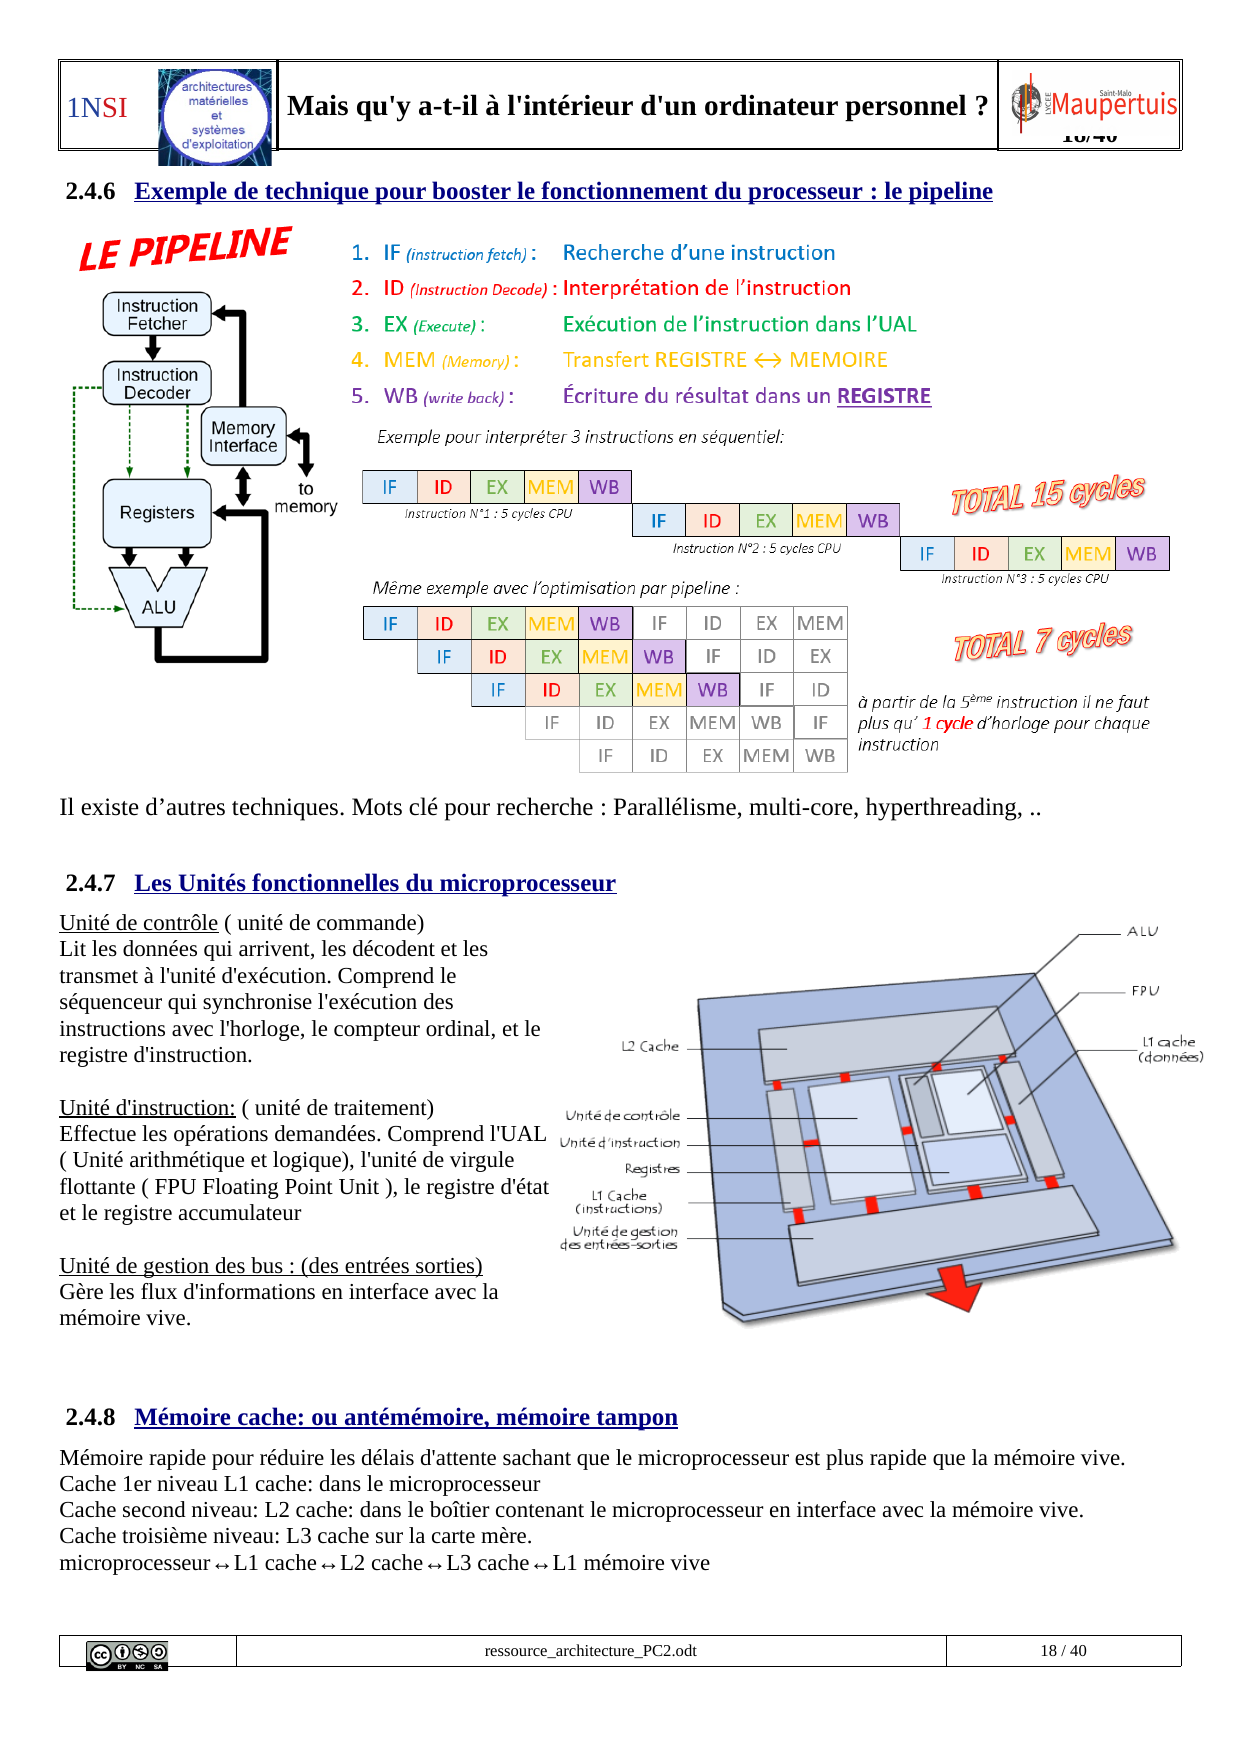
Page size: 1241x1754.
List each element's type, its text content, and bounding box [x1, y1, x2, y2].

text Unité de contrôle ( unité de commande) [59, 909, 551, 936]
picture [1011, 70, 1179, 136]
subtitle Mémoire cache: ou antémémoire, mémoire tampon [59, 1402, 1181, 1431]
picture [86, 1641, 169, 1672]
text Effectue les opérations demandées. Comprend l'UAL ( Unité arithmétique et logique), l'unité de virgule flottante ( FPU Floating Point Unit ), le registre d'état et le registre accumulateur [59, 1120, 551, 1225]
text Unité d'instruction: ( unité de traitement) [59, 1094, 551, 1120]
text Mémoire rapide pour réduire les délais d'attente sachant que le microprocesseur est plus rapide que la mémoire vive. [59, 1443, 1181, 1470]
text Unité de gestion des bus : (des entrées sorties) [59, 1252, 551, 1278]
text Gère les flux d'informations en interface avec la mémoire vive. [59, 1278, 551, 1331]
picture [551, 908, 1207, 1354]
text microprocesseur↔L1 cache↔L2 cache↔L3 cache↔L1 mémoire vive [59, 1549, 1181, 1575]
text Cache 1er niveau L1 cache: dans le microprocesseur [59, 1470, 1181, 1496]
text Cache troisième niveau: L3 cache sur la carte mère. [59, 1523, 1181, 1549]
subtitle Les Unités fonctionnelles du microprocesseur [59, 868, 1181, 897]
picture [59, 217, 1182, 778]
picture [158, 69, 272, 166]
text Il existe d’autres techniques. Mots clé pour recherche : Parallélisme, multi-core, hyperthreading, .. [59, 792, 1181, 820]
subtitle Exemple de technique pour booster le fonctionnement du processeur : le pipeline [59, 176, 1181, 205]
text Cache second niveau: L2 cache: dans le boîtier contenant le microprocesseur en interface avec la mémoire vive. [59, 1496, 1181, 1523]
text Lit les données qui arrivent, les décodent et les transmet à l'unité d'exécution. Comprend le séquenceur qui synchronise l'exécution des instructions avec l'horloge, le compteur ordinal, et le registre d'instruction. [59, 936, 551, 1067]
